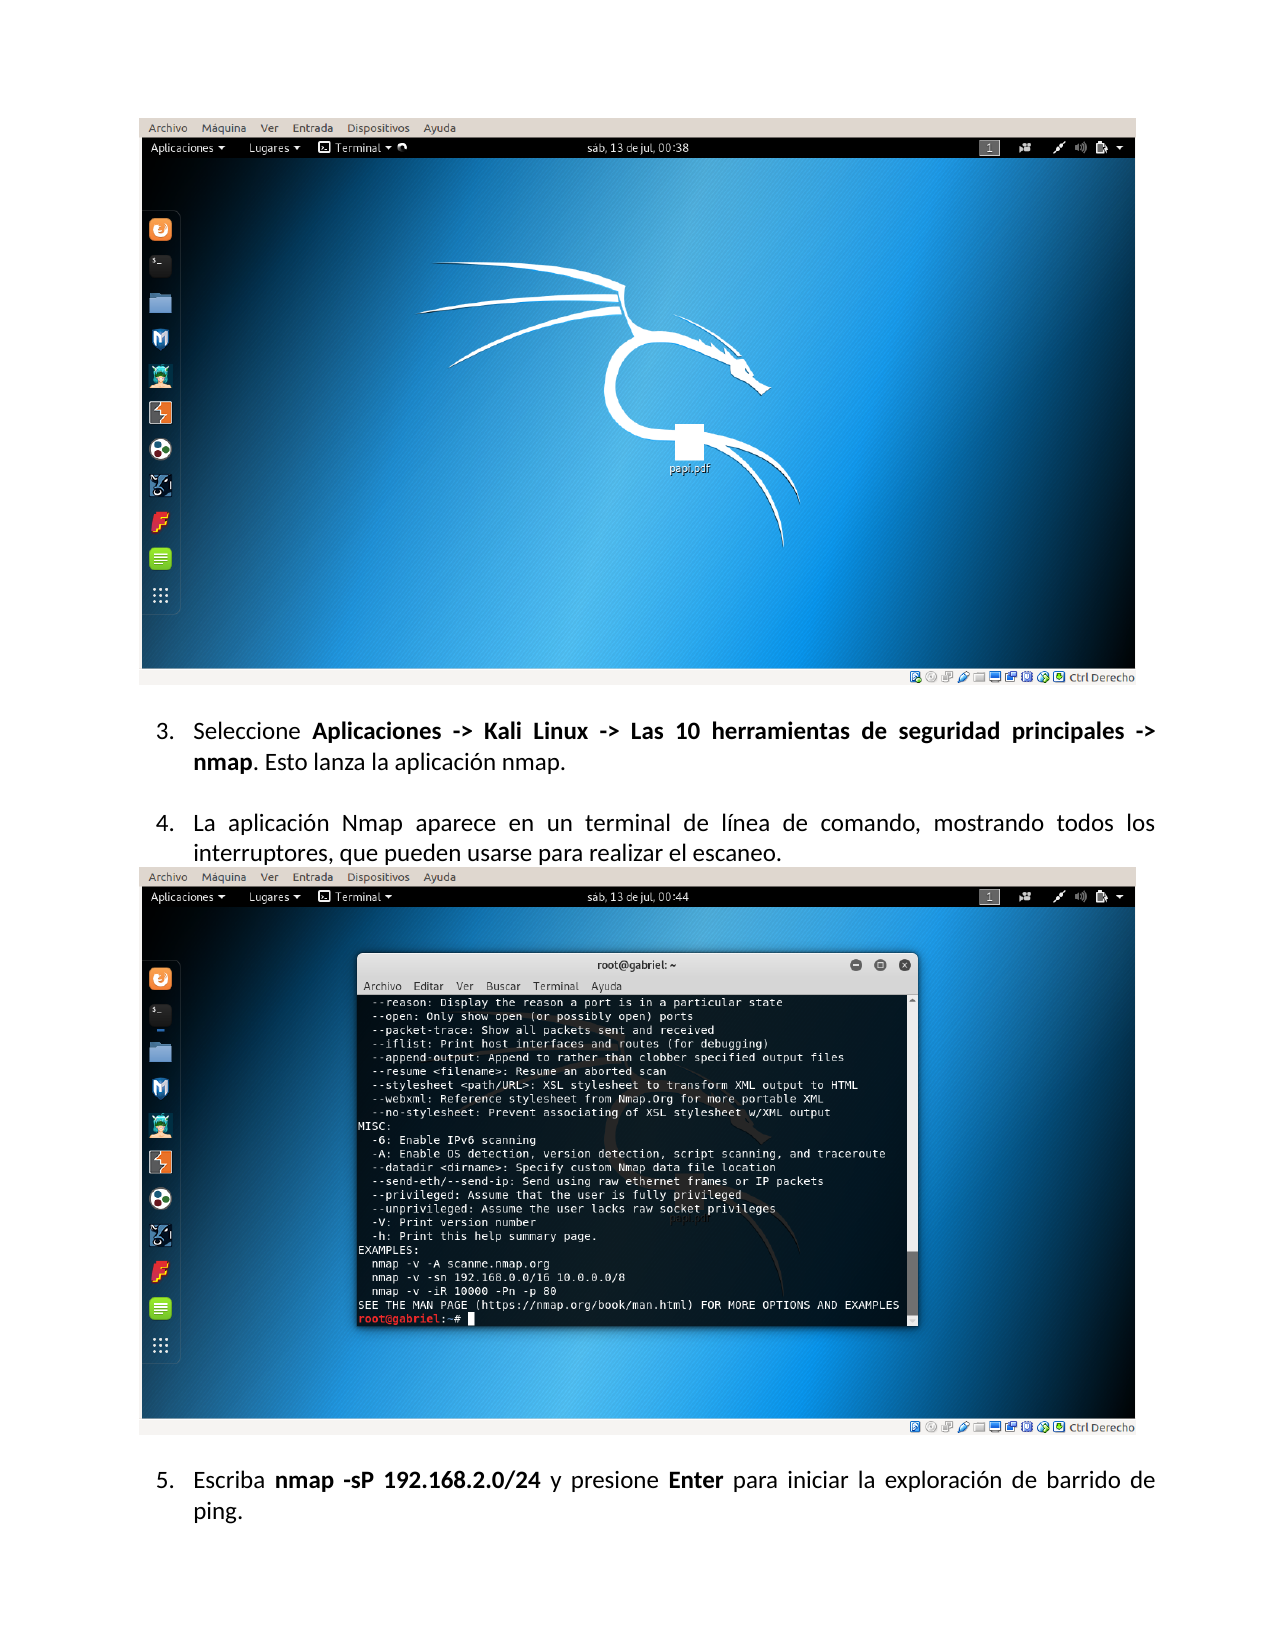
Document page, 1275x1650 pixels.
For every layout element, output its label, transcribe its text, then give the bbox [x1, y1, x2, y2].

list Escriba nmap -sP 192.168.2.0/24 y presione Enter para iniciar la exploración de barrido de ping. [156, 1465, 1157, 1526]
list Seleccione Aplicaciones -> Kali Linux -> Las 10 herramientas de seguridad principales -> nmap. Esto lanza la aplicación nmap. [156, 715, 1157, 776]
picture [139, 118, 1136, 685]
list La aplicación Nmap aparece en un terminal de línea de comando, mostrando todos los interruptores, que pueden usarse para realizar el escaneo. [156, 807, 1157, 868]
picture [139, 867, 1136, 1435]
